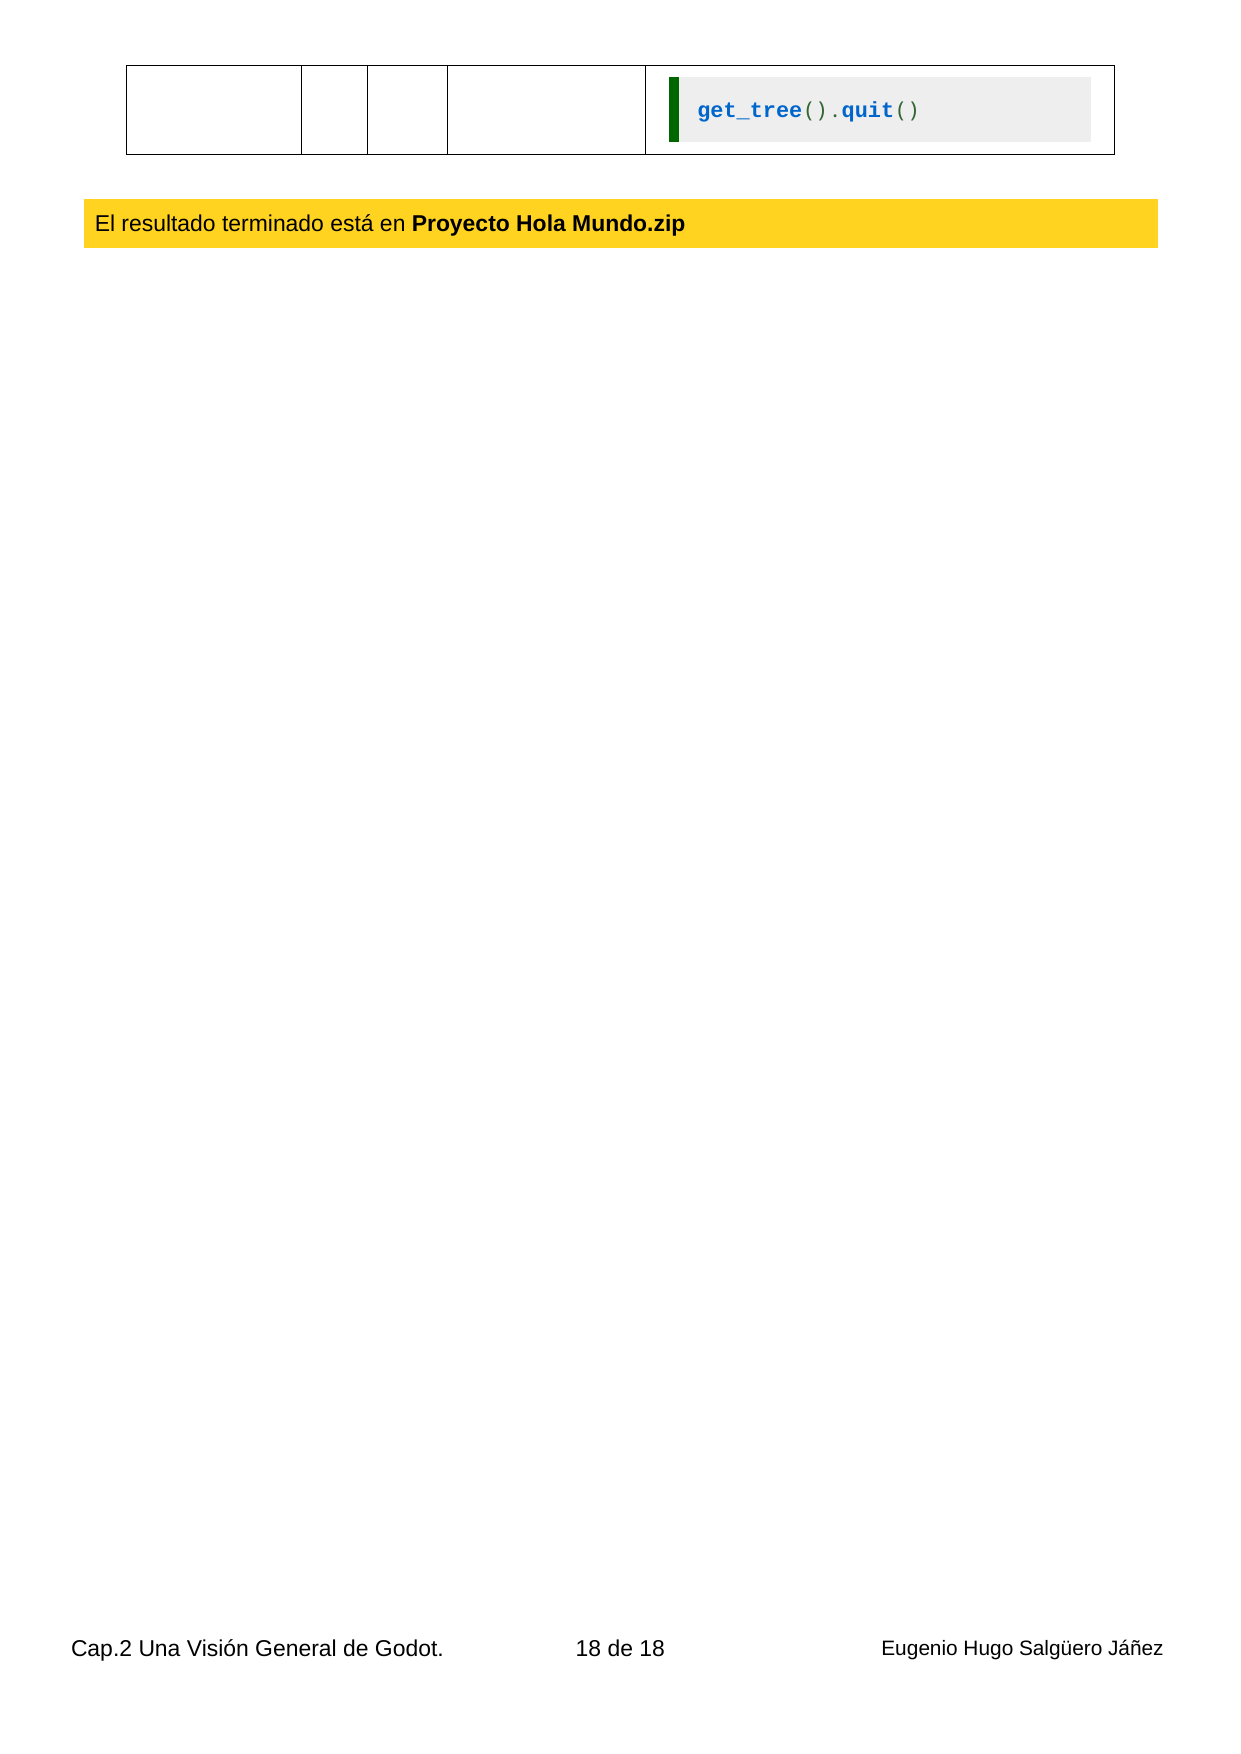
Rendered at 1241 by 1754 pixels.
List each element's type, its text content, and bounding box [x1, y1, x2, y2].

text El resultado terminado está en Proyecto Hola Mundo.zip [84, 199, 1158, 248]
table_cell [368, 66, 447, 154]
table_cell [302, 66, 367, 154]
table_cell [127, 66, 301, 154]
table_cell get_tree().quit() [646, 66, 1114, 154]
table_cell [448, 66, 645, 154]
